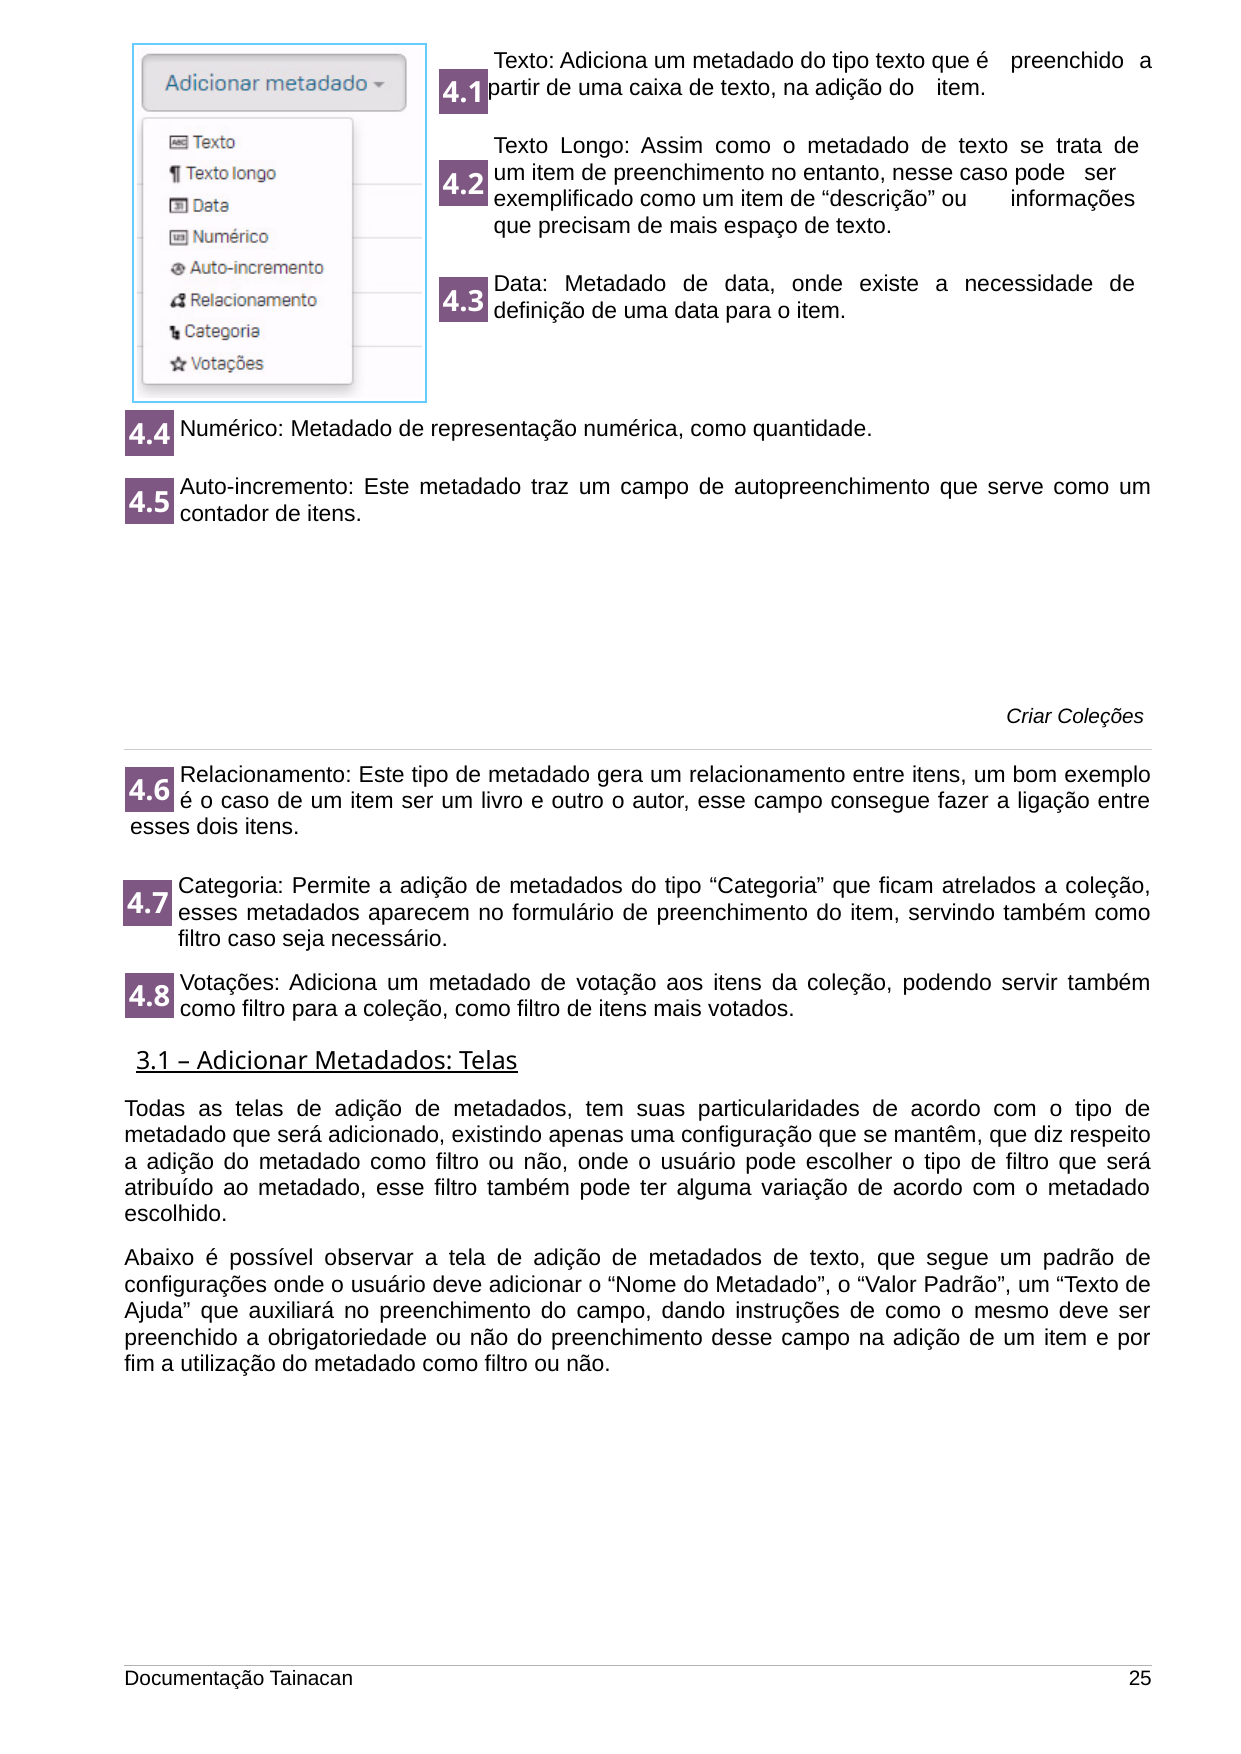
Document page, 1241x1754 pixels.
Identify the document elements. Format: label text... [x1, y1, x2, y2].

text Categoria: Permite a adição de metadados do tipo “Categoria” que ficam atrelados a coleção, esses metadados aparecem no formulário de preenchimento do item, servindo também como filtro caso seja necessário. [130, 872, 1152, 951]
text Todas as telas de adição de metadados, tem suas particularidades de acordo com o tipo de metadado que será adicionado, existindo apenas uma configuração que se mantêm, que diz respeito a adição do metadado como filtro ou não, onde o usuário pode escolher o tipo de filtro que será atribuído ao metadado, esse filtro também pode ter alguma variação de acordo com o metadado escolhido. [124, 1095, 1152, 1227]
picture [136, 47, 423, 398]
text Relacionamento: Este tipo de metadado gera um relacionamento entre itens, um bom exemplo é o caso de um item ser um livro e outro o autor, esse campo consegue fazer a ligação entre esses dois itens. [130, 761, 1152, 839]
text [134, 45, 425, 401]
subtitle 3.1 – Adicionar Metadados: Telas [136, 1042, 1152, 1076]
text Numérico: Metadado de representação numérica, como quantidade. [174, 414, 1152, 441]
text Auto-incremento: Este metadado traz um campo de autopreenchimento que serve como um contador de itens. [130, 473, 1152, 526]
text Abaixo é possível observar a tela de adição de metadados de texto, que segue um padrão de configurações onde o usuário deve adicionar o “Nome do Metadado”, o “Valor Padrão”, um “Texto de Ajuda” que auxiliará no preenchimento do campo, dando instruções de como o mesmo deve ser preenchido a obrigatoriedade ou não do preenchimento desse campo na adição de um item e por fim a utilização do metadado como filtro ou não. [124, 1244, 1152, 1376]
table_header Criar Coleções [124, 699, 1152, 749]
text Texto: Adiciona um metadado do tipo texto que é preenchido a partir de uma caixa de texto, na adição do item. [427, 47, 1152, 100]
text Data: Metadado de data, onde existe a necessidade de definição de uma data para o item. [427, 270, 1152, 323]
text Votações: Adiciona um metadado de votação aos itens da coleção, podendo servir também como filtro para a coleção, como filtro de itens mais votados. [130, 969, 1152, 1022]
text Texto Longo: Assim como o metadado de texto se trata de um item de preenchimento no entanto, nesse caso pode ser exemplificado como um item de “descrição” ou informações que precisam de mais espaço de texto. [427, 132, 1152, 238]
